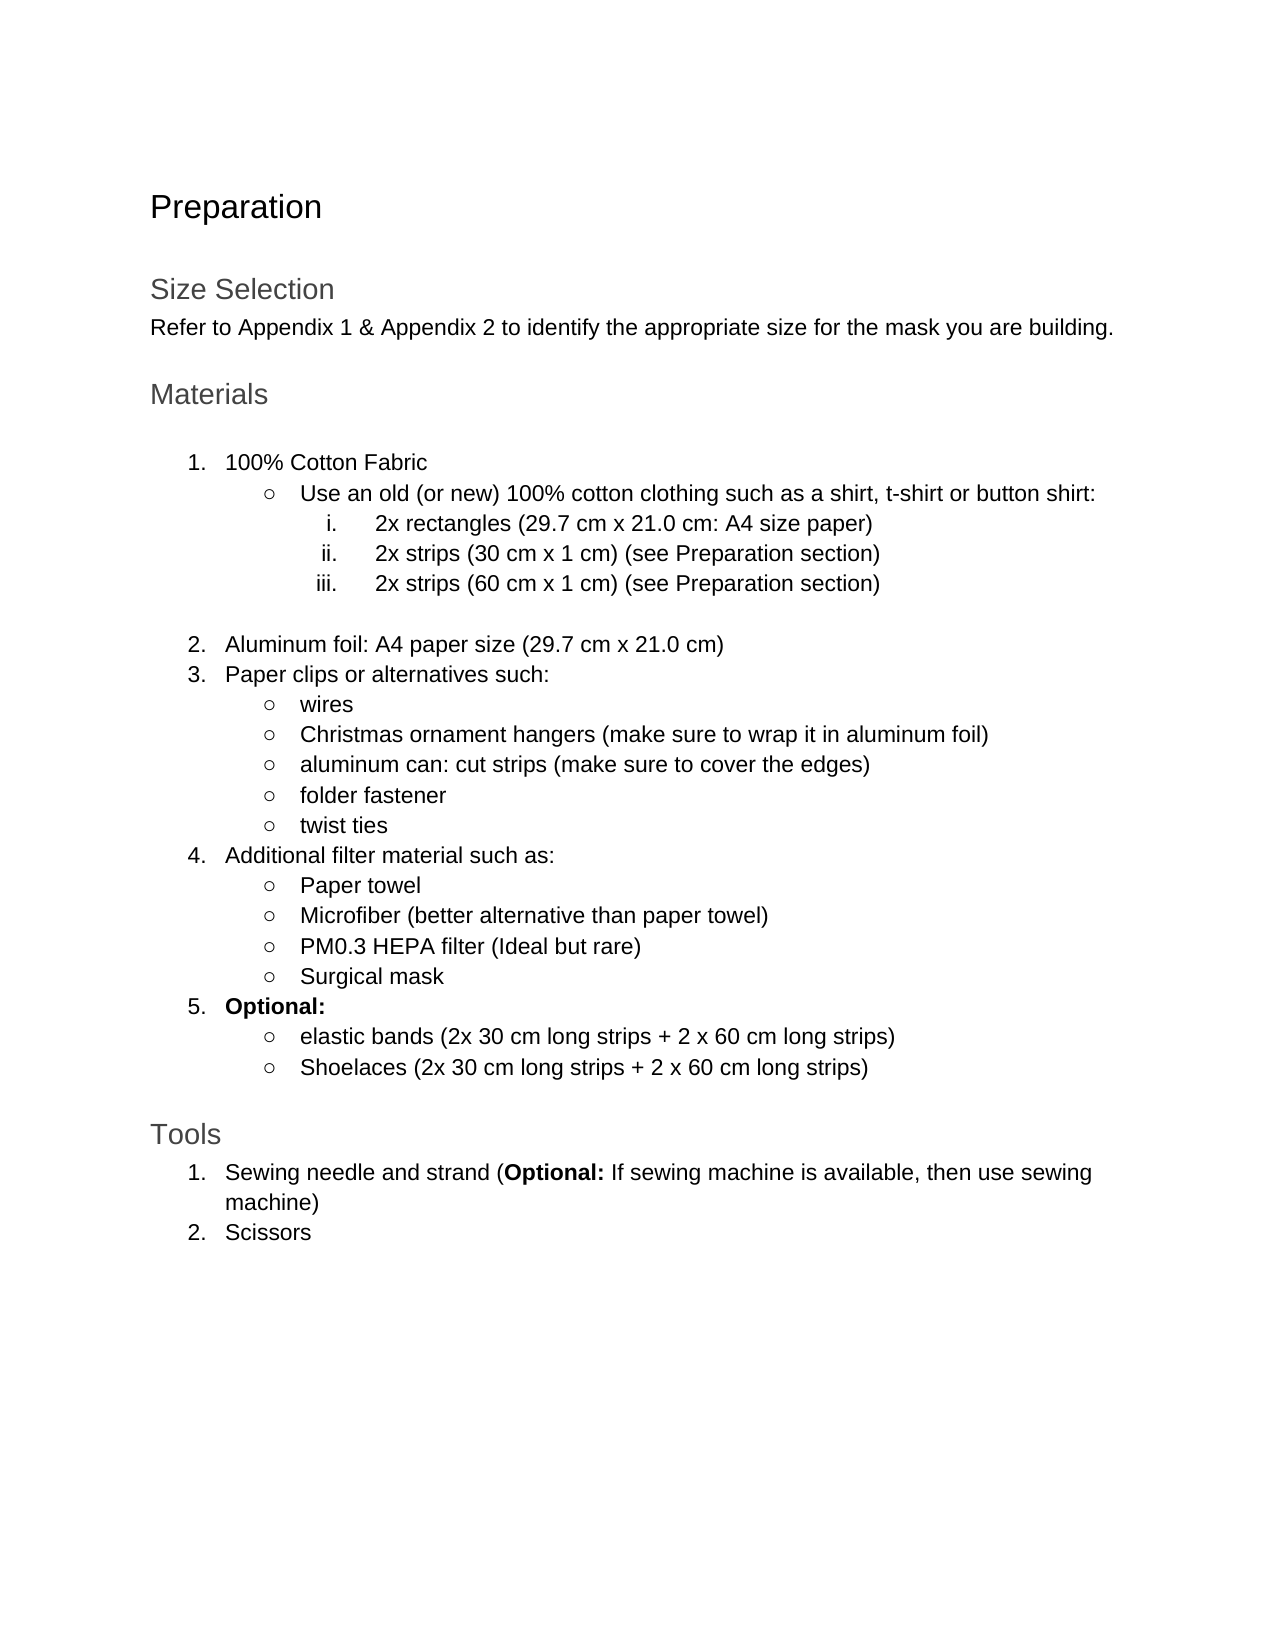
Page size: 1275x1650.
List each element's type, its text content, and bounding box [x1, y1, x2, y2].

list Scissors [187, 1219, 1125, 1246]
list 100% Cotton Fabric [187, 449, 1125, 476]
list Paper clips or alternatives such: [187, 661, 1125, 687]
subtitle Materials [150, 377, 1125, 411]
list Optional: [187, 993, 1125, 1019]
list Christmas ornament hangers (make sure to wrap it in aluminum foil) [262, 721, 1125, 747]
list aluminum can: cut strips (make sure to cover the edges) [262, 751, 1125, 778]
list Use an old (or new) 100% cotton clothing such as a shirt, t-shirt or button shirt: [262, 479, 1125, 506]
subtitle Tools [150, 1117, 1125, 1151]
subtitle Size Selection [150, 272, 1125, 305]
list Paper towel [262, 872, 1125, 898]
text Refer to Appendix 1 & Appendix 2 to identify the appropriate size for the mask you are building. [150, 314, 1125, 340]
list Surgical mask [262, 963, 1125, 989]
list Shoelaces (2x 30 cm long strips + 2 x 60 cm long strips) [262, 1053, 1125, 1080]
list PM0.3 HEPA filter (Ideal but rare) [262, 933, 1125, 959]
list Additional filter material such as: [187, 842, 1125, 868]
list Microfiber (better alternative than paper towel) [262, 902, 1125, 929]
list Sewing needle and strand (Optional: If sewing machine is available, then use sewing machine) [187, 1159, 1125, 1215]
list Aluminum foil: A4 paper size (29.7 cm x 21.0 cm) [187, 631, 1125, 657]
list elastic bands (2x 30 cm long strips + 2 x 60 cm long strips) [262, 1023, 1125, 1049]
list 2x strips (60 cm x 1 cm) (see Preparation section) [337, 570, 1125, 596]
list twist ties [262, 812, 1125, 838]
list 2x rectangles (29.7 cm x 21.0 cm: A4 size paper) [337, 510, 1125, 536]
list folder fastener [262, 782, 1125, 808]
list wires [262, 691, 1125, 717]
list 2x strips (30 cm x 1 cm) (see Preparation section) [337, 540, 1125, 566]
subtitle Preparation [150, 187, 1125, 226]
